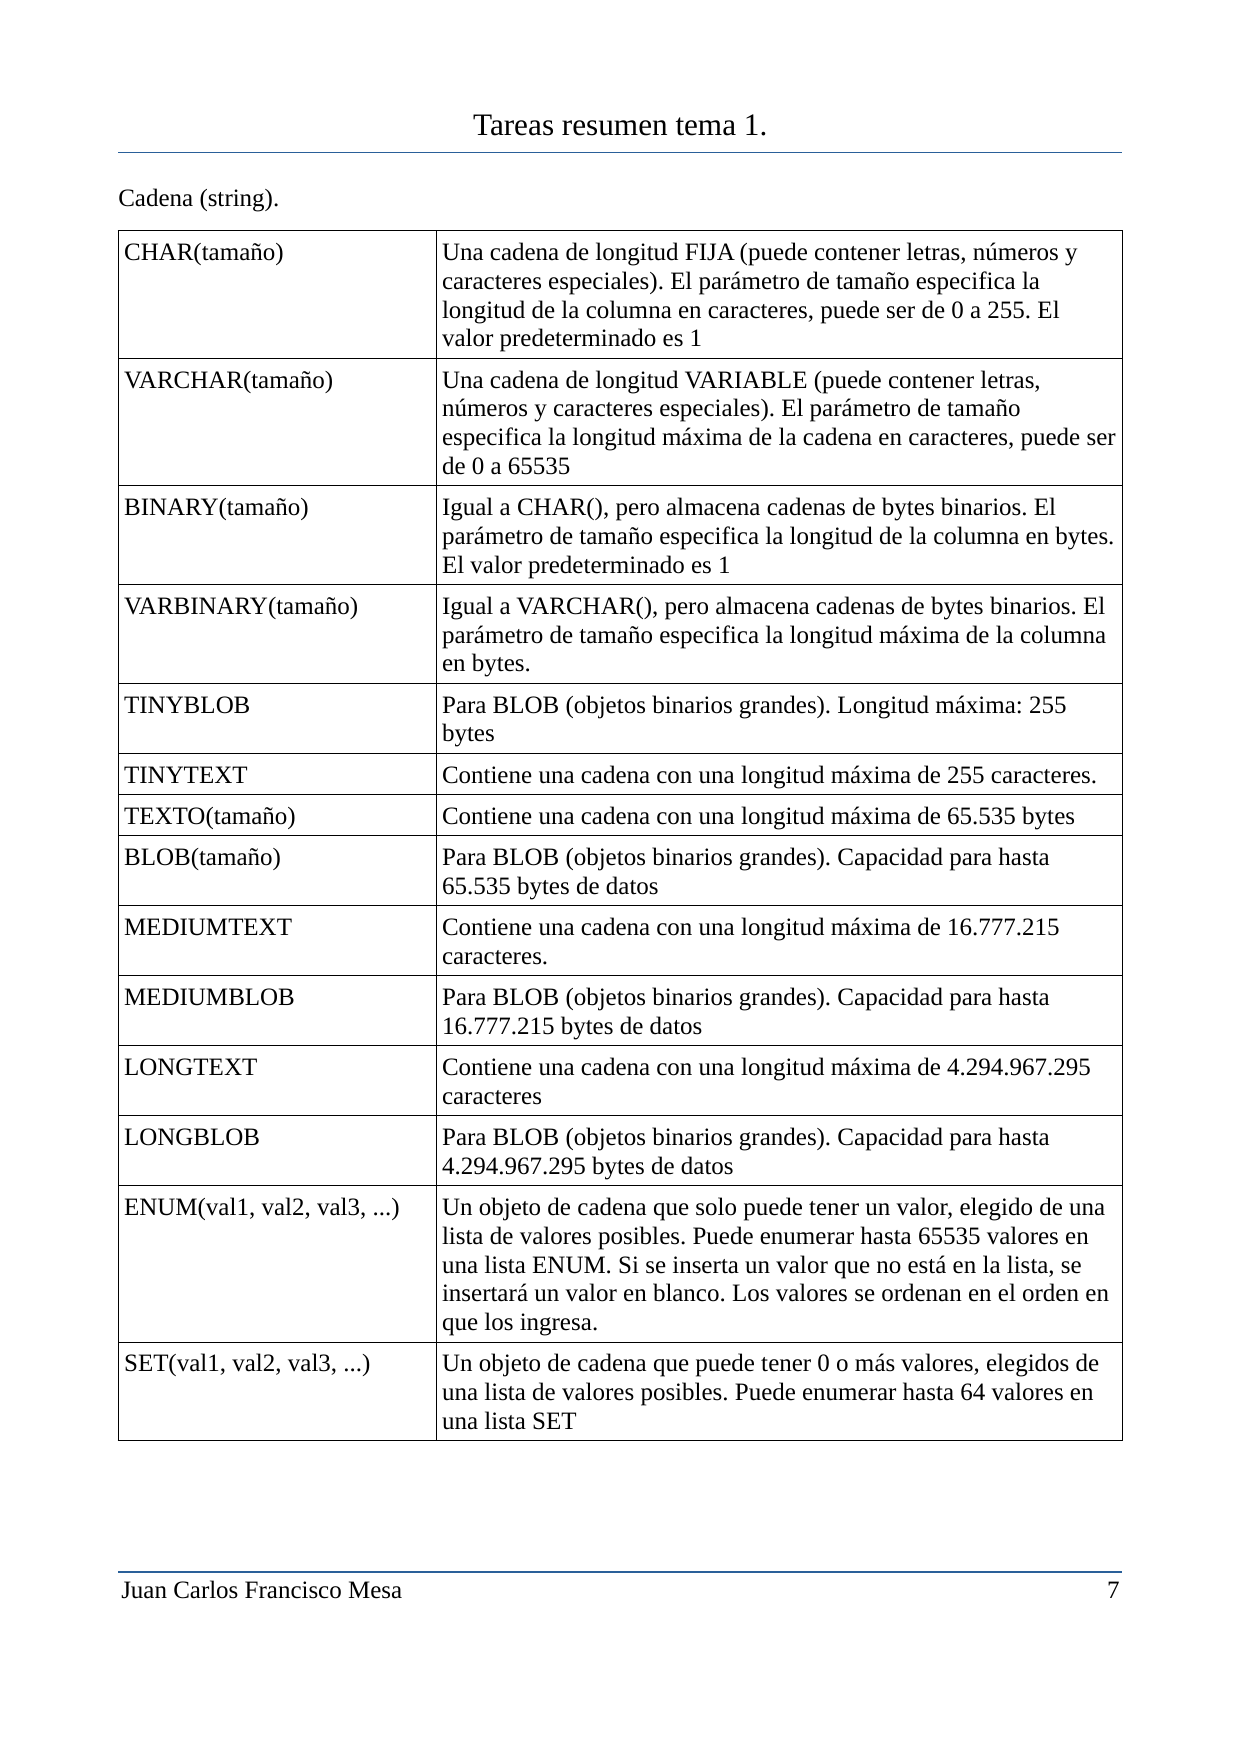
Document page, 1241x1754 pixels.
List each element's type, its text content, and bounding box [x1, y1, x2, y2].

table_cell MEDIUMTEXT [119, 906, 436, 975]
table_cell Contiene una cadena con una longitud máxima de 4.294.967.295 caracteres [437, 1046, 1122, 1115]
table_cell TEXTO(tamaño) [119, 795, 436, 835]
table_cell Un objeto de cadena que puede tener 0 o más valores, elegidos de una lista de valores posibles. Puede enumerar hasta 64 valores en una lista SET [437, 1343, 1122, 1440]
table_cell Para BLOB (objetos binarios grandes). Longitud máxima: 255 bytes [437, 684, 1122, 753]
table_cell Una cadena de longitud VARIABLE (puede contener letras, números y caracteres especiales). El parámetro de tamaño especifica la longitud máxima de la cadena en caracteres, puede ser de 0 a 65535 [437, 359, 1122, 485]
table_cell BINARY(tamaño) [119, 486, 436, 584]
table_cell SET(val1, val2, val3, ...) [119, 1343, 436, 1440]
table_cell TINYBLOB [119, 684, 436, 753]
table_cell TINYTEXT [119, 754, 436, 794]
table_cell Para BLOB (objetos binarios grandes). Capacidad para hasta 65.535 bytes de datos [437, 836, 1122, 905]
table_header Una cadena de longitud FIJA (puede contener letras, números y caracteres especiales). El parámetro de tamaño especifica la longitud de la columna en caracteres, puede ser de 0 a 255. El valor predeterminado es 1 [437, 231, 1122, 358]
table_cell VARBINARY(tamaño) [119, 585, 436, 683]
table_cell Igual a CHAR(), pero almacena cadenas de bytes binarios. El parámetro de tamaño especifica la longitud de la columna en bytes. El valor predeterminado es 1 [437, 486, 1122, 584]
table_header CHAR(tamaño) [119, 231, 436, 358]
table_cell Para BLOB (objetos binarios grandes). Capacidad para hasta 4.294.967.295 bytes de datos [437, 1116, 1122, 1185]
table_cell LONGBLOB [119, 1116, 436, 1185]
table_cell VARCHAR(tamaño) [119, 359, 436, 485]
table_cell BLOB(tamaño) [119, 836, 436, 905]
table_cell Igual a VARCHAR(), pero almacena cadenas de bytes binarios. El parámetro de tamaño especifica la longitud máxima de la columna en bytes. [437, 585, 1122, 683]
table_cell LONGTEXT [119, 1046, 436, 1115]
table_cell MEDIUMBLOB [119, 976, 436, 1045]
table_cell Contiene una cadena con una longitud máxima de 16.777.215 caracteres. [437, 906, 1122, 975]
table_cell Un objeto de cadena que solo puede tener un valor, elegido de una lista de valores posibles. Puede enumerar hasta 65535 valores en una lista ENUM. Si se inserta un valor que no está en la lista, se insertará un valor en blanco. Los valores se ordenan en el orden en que los ingresa. [437, 1186, 1122, 1342]
text Cadena (string). [118, 183, 1122, 212]
table_cell Contiene una cadena con una longitud máxima de 255 caracteres. [437, 754, 1122, 794]
table_cell Para BLOB (objetos binarios grandes). Capacidad para hasta 16.777.215 bytes de datos [437, 976, 1122, 1045]
table_cell ENUM(val1, val2, val3, ...) [119, 1186, 436, 1342]
table_cell Contiene una cadena con una longitud máxima de 65.535 bytes [437, 795, 1122, 835]
